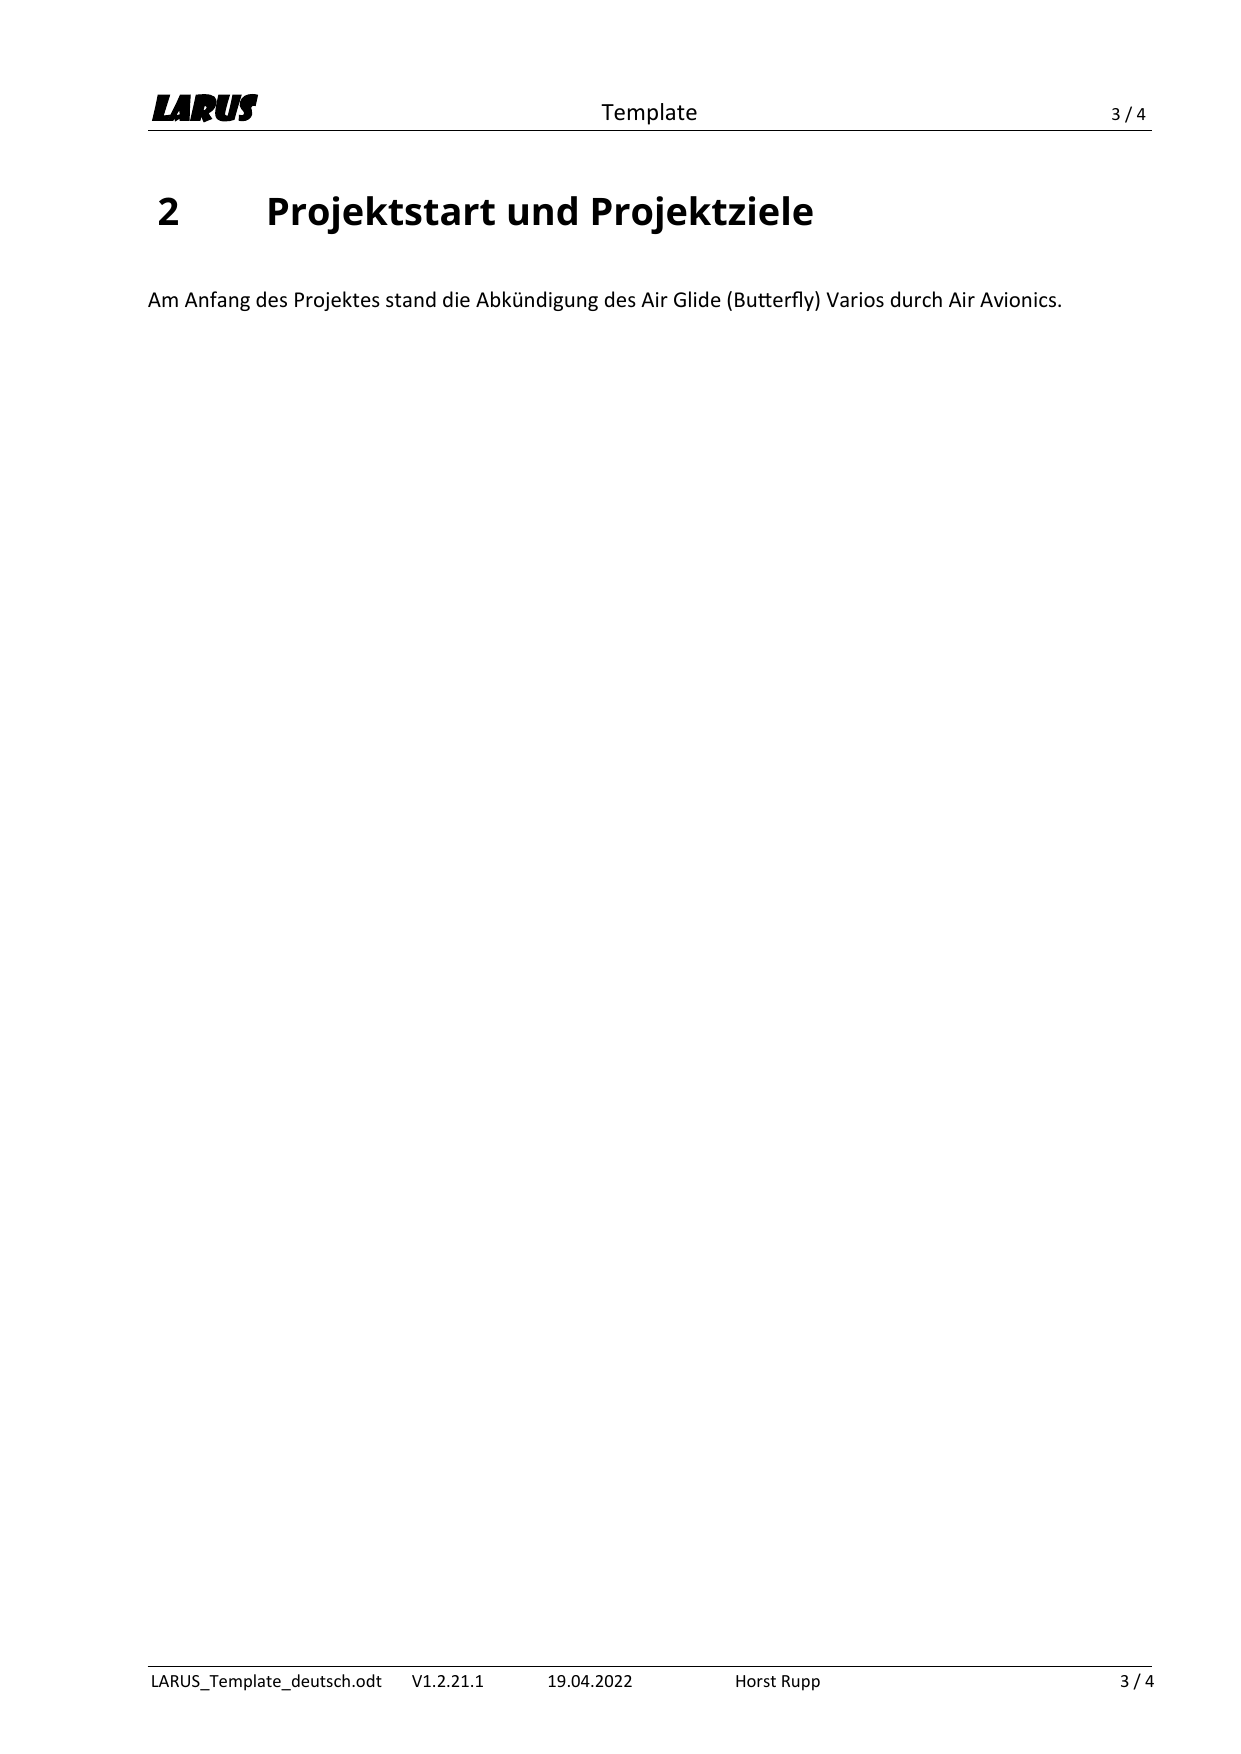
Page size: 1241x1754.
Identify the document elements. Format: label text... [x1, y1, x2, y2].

subtitle Projektstart und Projektziele [148, 184, 1128, 236]
text Am Anfang des Projektes stand die Abkündigung des Air Glide (Butterfly) Varios durch Air Avionics. [148, 285, 1152, 313]
